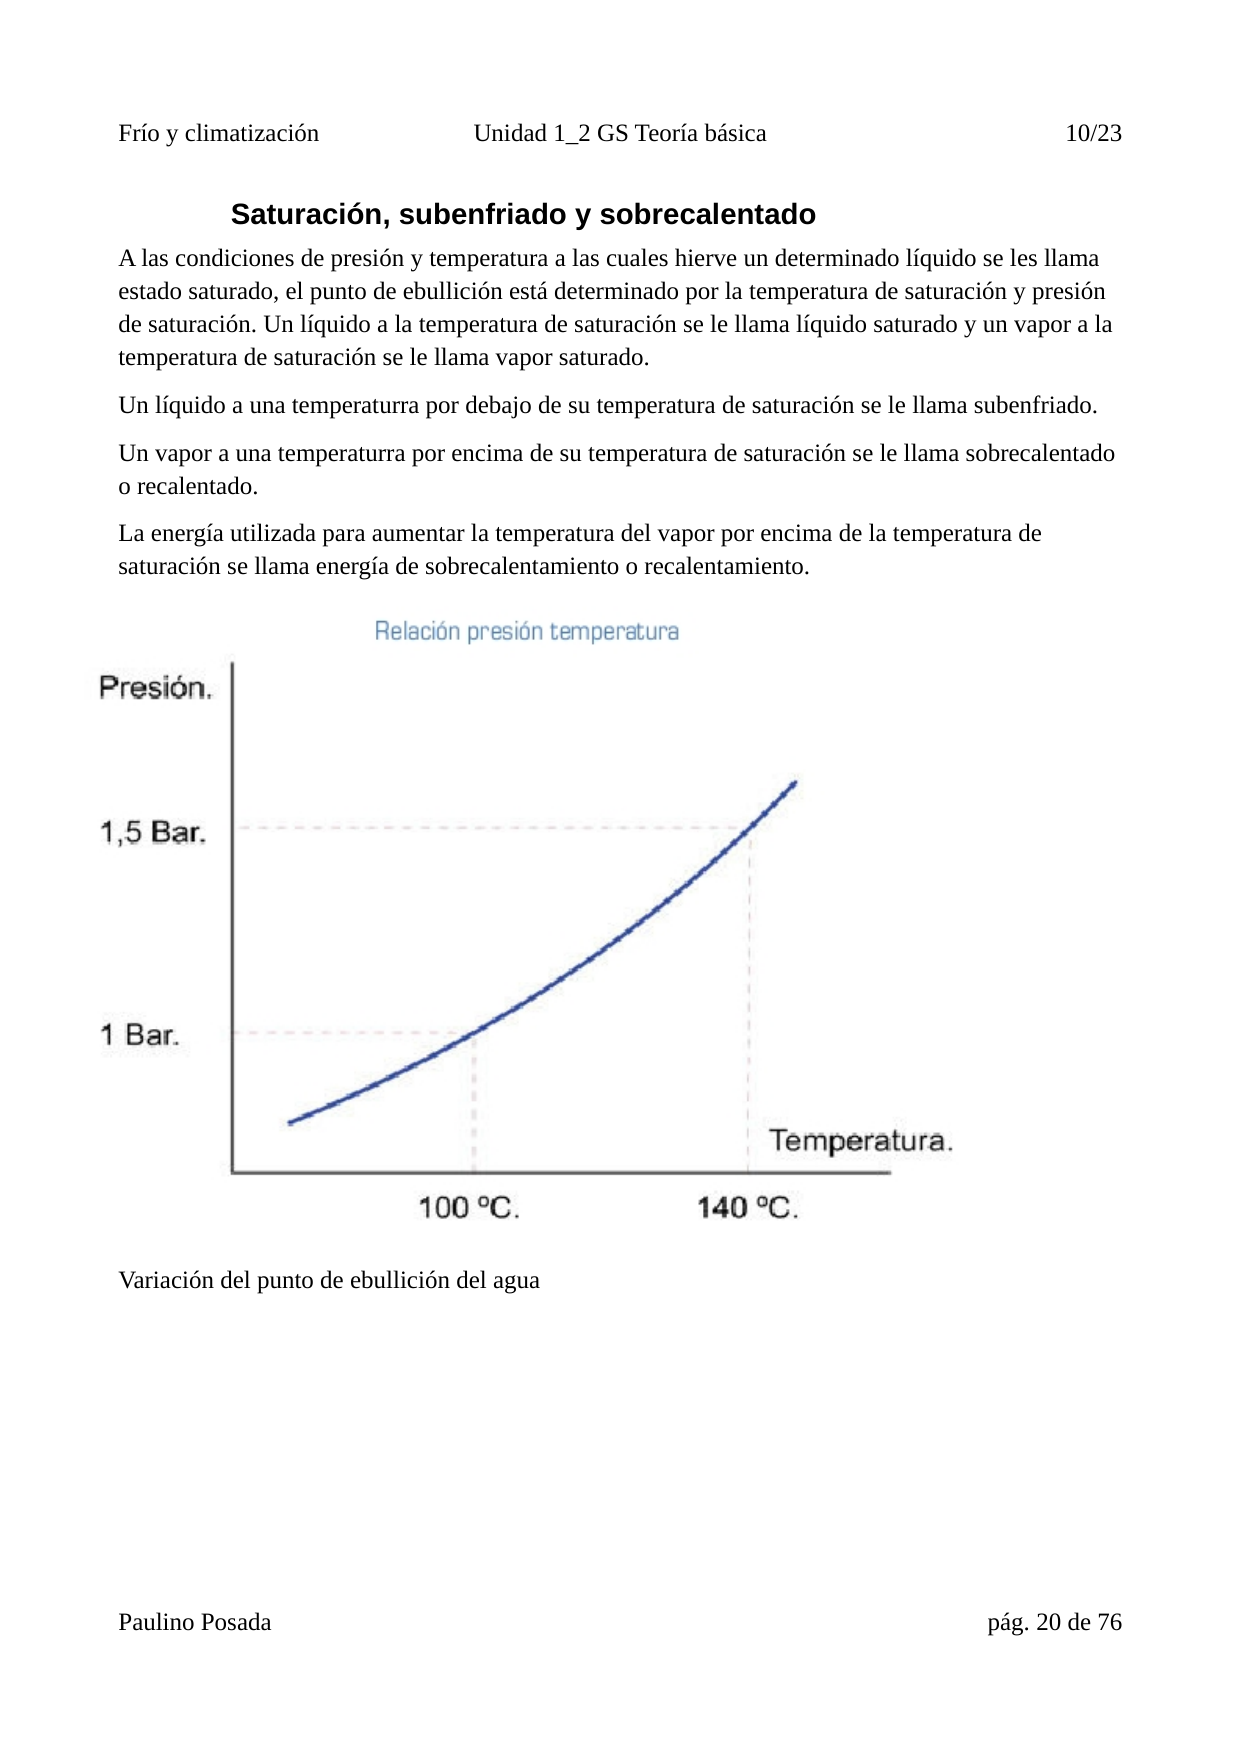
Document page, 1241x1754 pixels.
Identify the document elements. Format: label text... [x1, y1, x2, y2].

text Un líquido a una temperaturra por debajo de su temperatura de saturación se le llama subenfriado. [118, 390, 1122, 419]
text Variación del punto de ebullición del agua [118, 1265, 1122, 1294]
text A las condiciones de presión y temperatura a las cuales hierve un determinado líquido se les llama estado saturado, el punto de ebullición está determinado por la temperatura de saturación y presión de saturación. Un líquido a la temperatura de saturación se le llama líquido saturado y un vapor a la temperatura de saturación se le llama vapor saturado. [118, 243, 1122, 371]
picture [73, 582, 968, 1244]
text La energía utilizada para aumentar la temperatura del vapor por encima de la temperatura de saturación se llama energía de sobrecalentamiento o recalentamiento. [118, 518, 1122, 580]
subtitle Saturación, subenfriado y sobrecalentado [118, 197, 1122, 231]
text Un vapor a una temperaturra por encima de su temperatura de saturación se le llama sobrecalentado o recalentado. [118, 438, 1122, 499]
